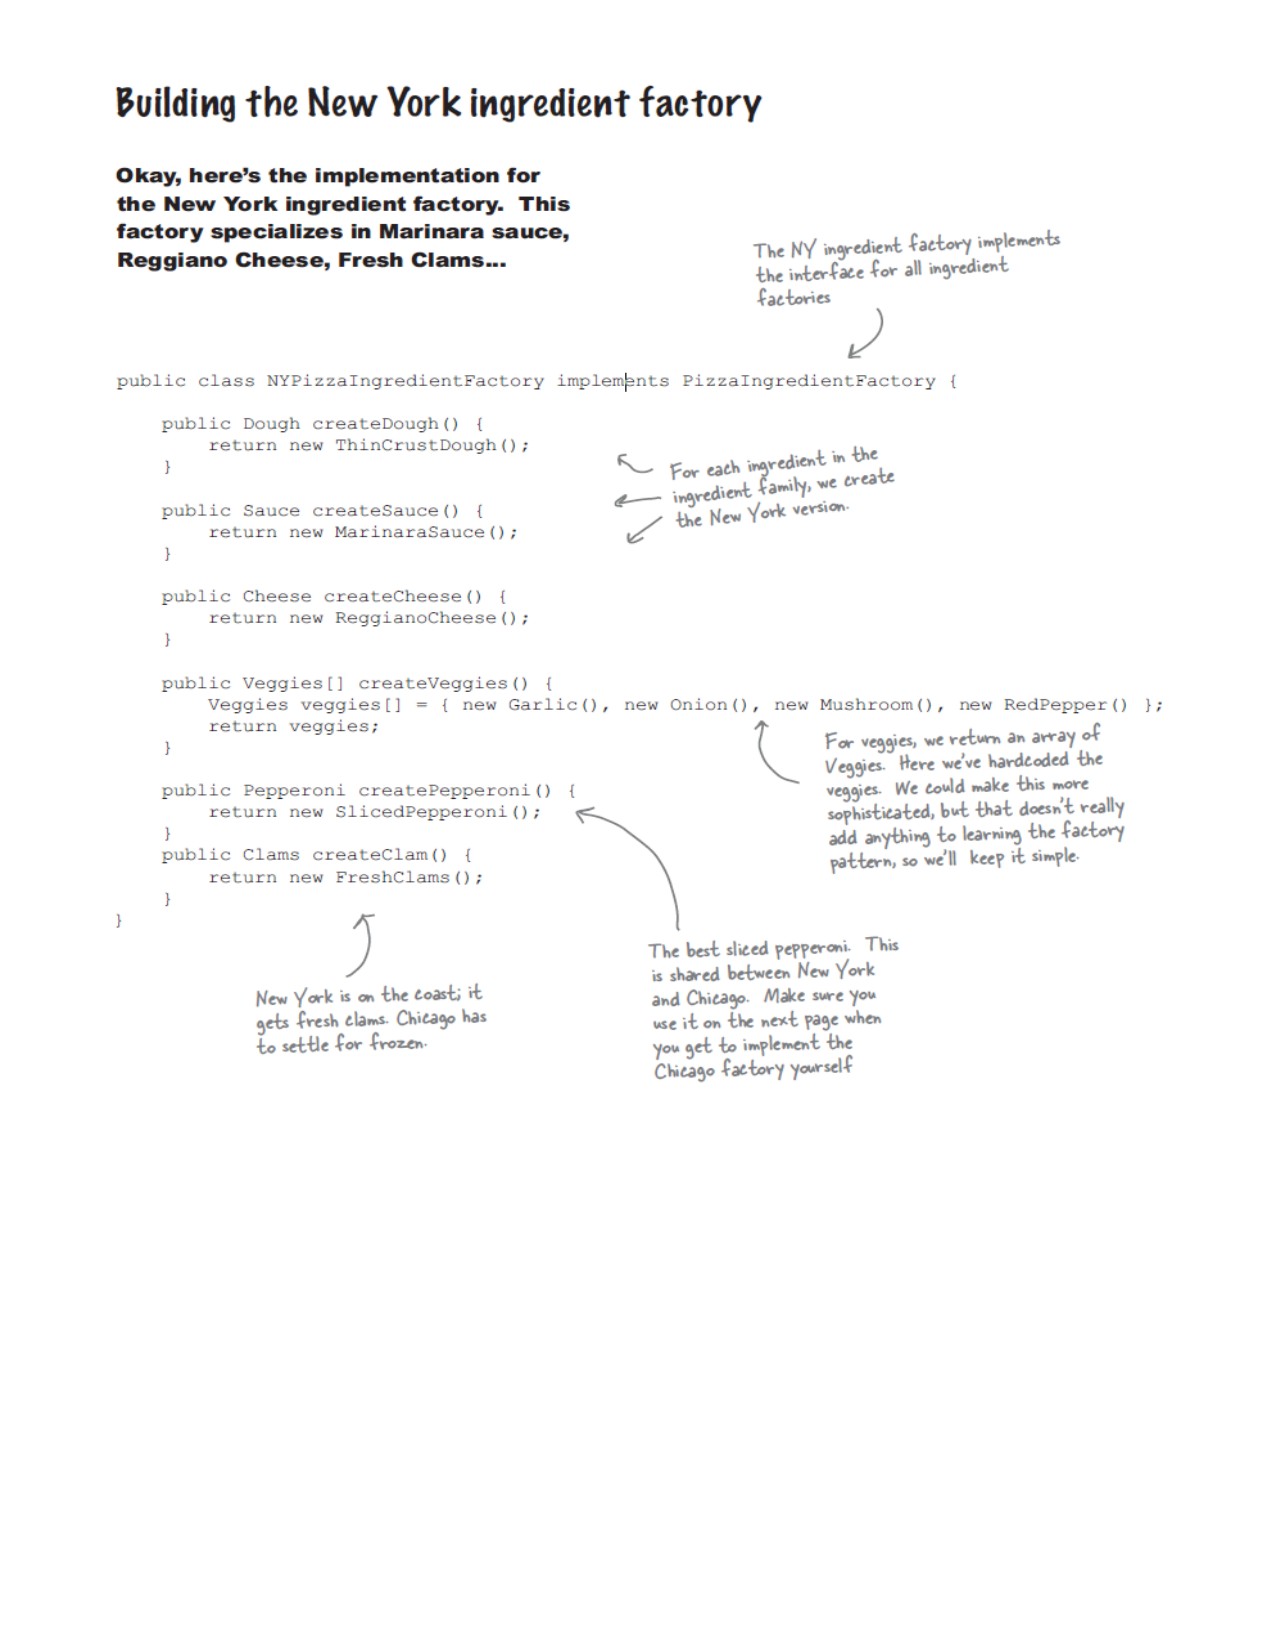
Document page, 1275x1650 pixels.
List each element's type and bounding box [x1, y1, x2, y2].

picture [108, 81, 1167, 1092]
